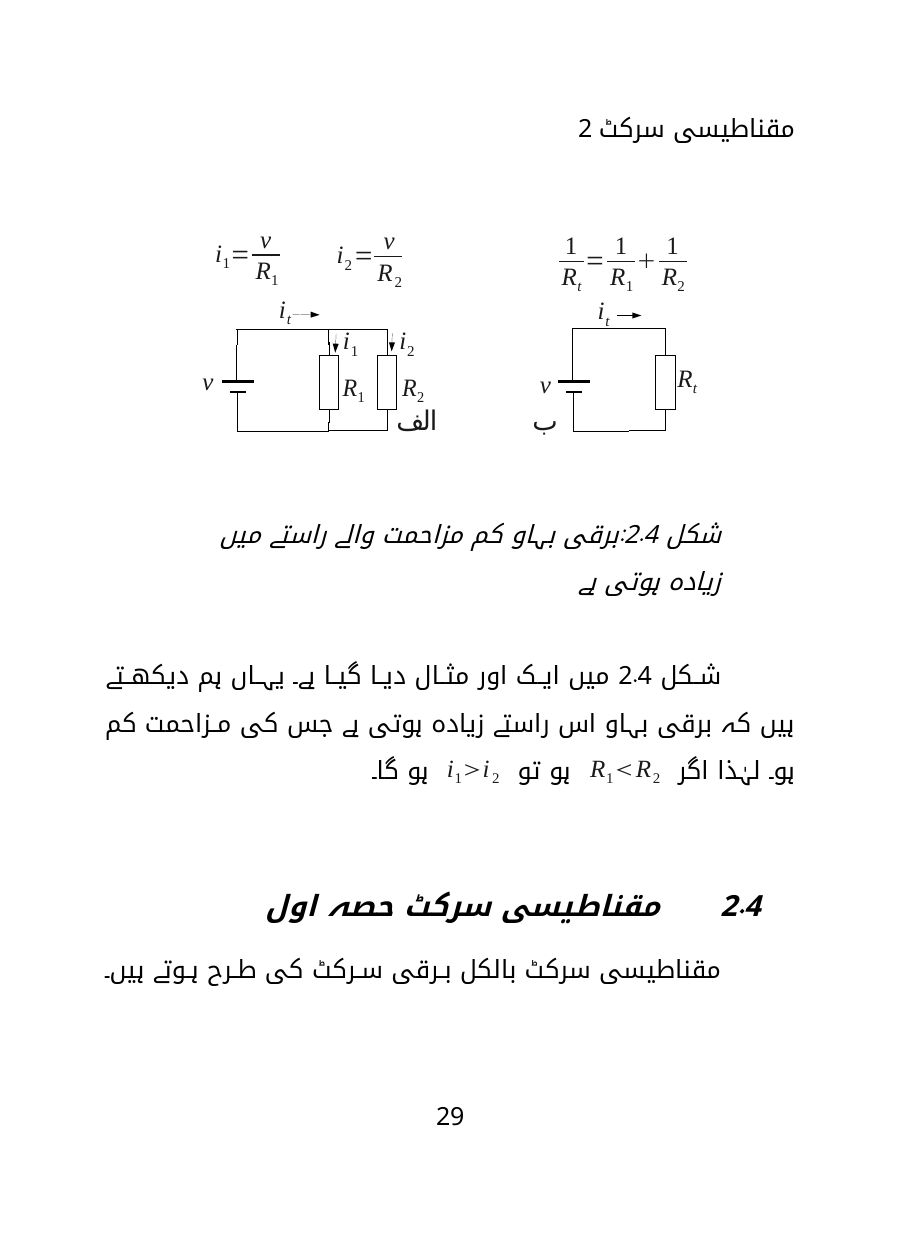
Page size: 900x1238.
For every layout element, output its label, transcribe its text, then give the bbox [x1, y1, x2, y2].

subtitle مقناطیسی سرکٹ حصہ اول [105, 879, 720, 934]
text مقناطیسی سرکٹ بالکل برقی سرکٹ کی طرح ہوتے ہیں۔ بس ان میں برقی دباؤ کی جگہ مقناطیسی دباؤ ، برقی رو کی جگہ مقناطیسی رو اور برقی مزاحمت کی جگی مقناطیسی مزاحمت ہوتا ہے۔ لہٰذا ہم بالکل ایک برقی سرکٹ کی طرح ایک مقناطیسی سرکٹ بنا سکتے ہیں۔ ایسا ہی ایک سرکٹ شکل 2.5 حصہ الف میں دکھایا گیا ہے۔ [105, 947, 795, 994]
text شکل 2.4:برقی بہاو کم مزاحمت والے راستے میں زیادہ ہوتی ہے [179, 195, 721, 606]
text شکل 2.4 میں ایک اور مثال دیا گیا ہے۔ یہاں ہم دیکھتے ہیں کہ برقی بہاو اس راستے زیادہ ہوتی ہے جس کی مزاحمت کم ہو۔ لہٰذا اگرہو توہو گا۔ [105, 652, 795, 795]
